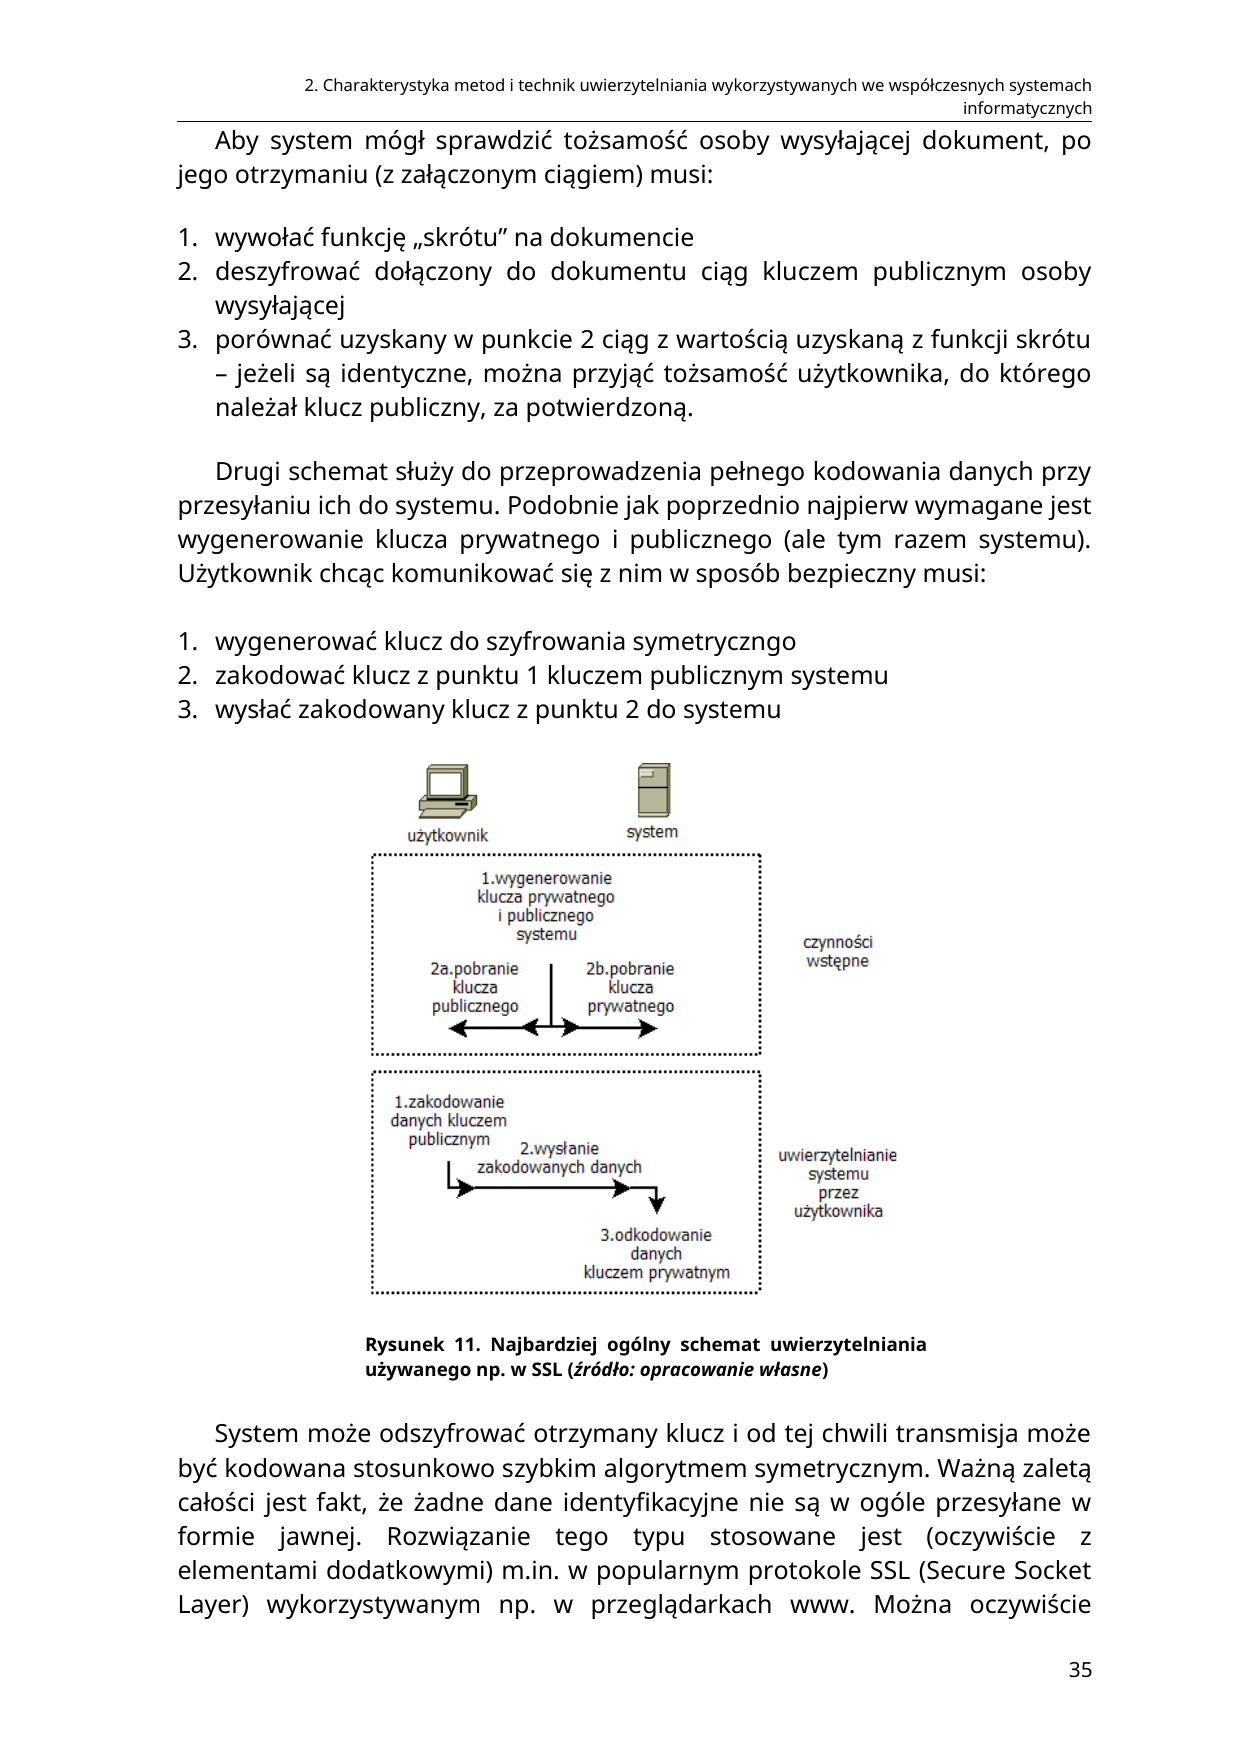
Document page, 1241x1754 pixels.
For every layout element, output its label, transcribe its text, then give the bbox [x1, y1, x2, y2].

text Rysunek 11. Najbardziej ogólny schemat uwierzytelniania używanego np. w SSL (źródło: opracowanie własne) [365, 1331, 927, 1382]
list deszyfrować dołączony do dokumentu ciąg kluczem publicznym osoby wysyłającej [177, 254, 1092, 322]
list wygenerować klucz do szyfrowania symetryczngo [177, 623, 1092, 658]
text Drugi schemat służy do przeprowadzenia pełnego kodowania danych przy przesyłaniu ich do systemu. Podobnie jak poprzednio najpierw wymagane jest wygenerowanie klucza prywatnego i publicznego (ale tym razem systemu). Użytkownik chcąc komunikować się z nim w sposób bezpieczny musi: [177, 453, 1092, 589]
text System może odszyfrować otrzymany klucz i od tej chwili transmisja może być kodowana stosunkowo szybkim algorytmem symetrycznym. Ważną zaletą całości jest fakt, że żadne dane identyfikacyjne nie są w ogóle przesyłane w formie jawnej. Rozwiązanie tego typu stosowane jest (oczywiście z elementami dodatkowymi) m.in. w popularnym protokole SSL (Secure Socket Layer) wykorzystywanym np. w przeglądarkach www. Można oczywiście [177, 1416, 1092, 1621]
list wysłać zakodowany klucz z punktu 2 do systemu [177, 692, 1092, 726]
text Aby system mógł sprawdzić tożsamość osoby wysyłającej dokument, po jego otrzymaniu (z załączonym ciągiem) musi: [177, 122, 1092, 191]
list wywołać funkcję „skrótu” na dokumencie [177, 220, 1092, 254]
list porównać uzyskany w punkcie 2 ciąg z wartością uzyskaną z funkcji skrótu – jeżeli są identyczne, można przyjąć tożsamość użytkownika, do którego należał klucz publiczny, za potwierdzoną. [177, 322, 1092, 424]
list zakodować klucz z punktu 1 kluczem publicznym systemu [177, 658, 1092, 692]
picture [371, 763, 899, 1297]
